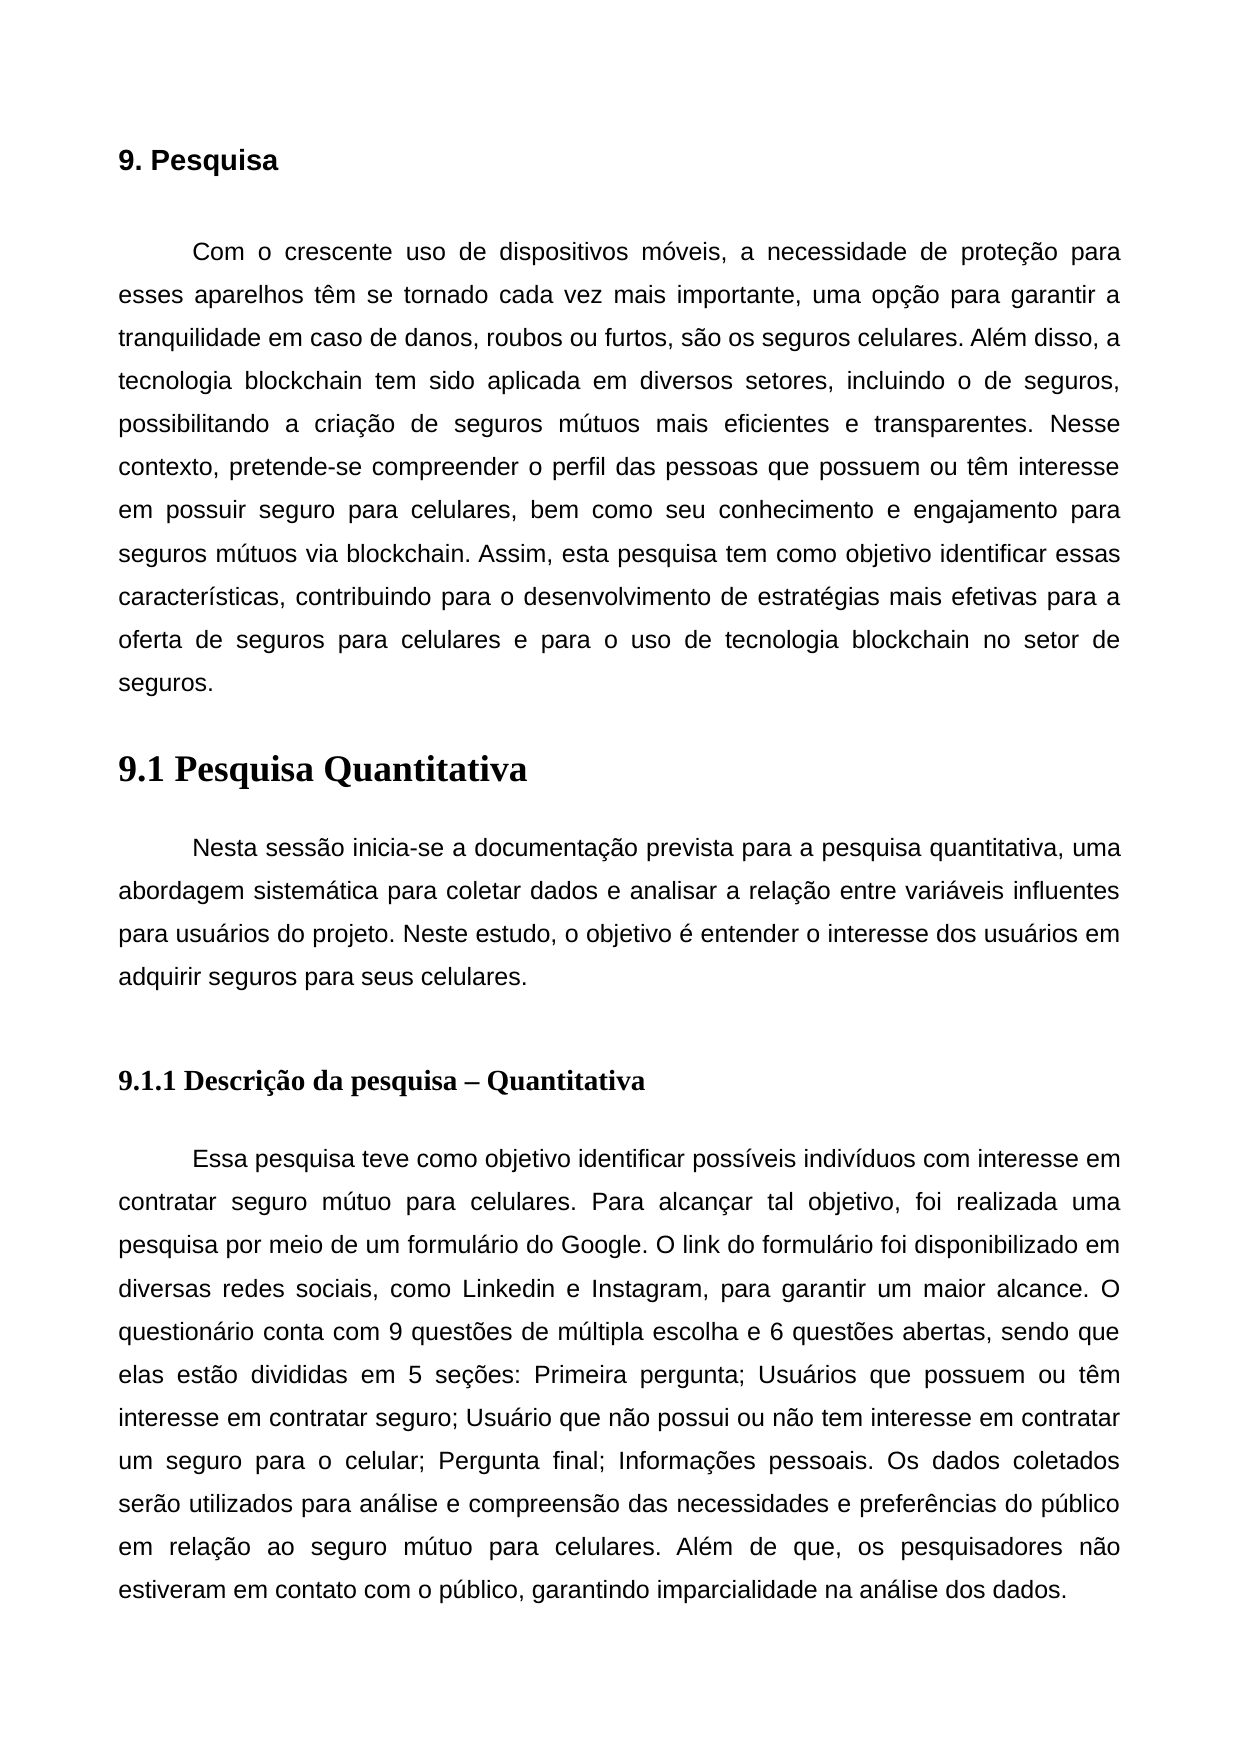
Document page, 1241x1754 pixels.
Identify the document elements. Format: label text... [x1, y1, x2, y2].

text Com o crescente uso de dispositivos móveis, a necessidade de proteção para esses aparelhos têm se tornado cada vez mais importante, uma opção para garantir a tranquilidade em caso de danos, roubos ou furtos, são os seguros celulares. Além disso, a tecnologia blockchain tem sido aplicada em diversos setores, incluindo o de seguros, possibilitando a criação de seguros mútuos mais eficientes e transparentes. Nesse contexto, pretende-se compreender o perfil das pessoas que possuem ou têm interesse em possuir seguro para celulares, bem como seu conhecimento e engajamento para seguros mútuos via blockchain. Assim, esta pesquisa tem como objetivo identificar essas características, contribuindo para o desenvolvimento de estratégias mais efetivas para a oferta de seguros para celulares e para o uso de tecnologia blockchain no setor de seguros. [118, 237, 1122, 697]
text Nesta sessão inicia-se a documentação prevista para a pesquisa quantitativa, uma abordagem sistemática para coletar dados e analisar a relação entre variáveis influentes para usuários do projeto. Neste estudo, o objetivo é entender o interesse dos usuários em adquirir seguros para seus celulares. [118, 833, 1122, 991]
subtitle 9. Pesquisa [118, 143, 1122, 177]
text Essa pesquisa teve como objetivo identificar possíveis indivíduos com interesse em contratar seguro mútuo para celulares. Para alcançar tal objetivo, foi realizada uma pesquisa por meio de um formulário do Google. O link do formulário foi disponibilizado em diversas redes sociais, como Linkedin e Instagram, para garantir um maior alcance. O questionário conta com 9 questões de múltipla escolha e 6 questões abertas, sendo que elas estão divididas em 5 seções: Primeira pergunta; Usuários que possuem ou têm interesse em contratar seguro; Usuário que não possui ou não tem interesse em contratar um seguro para o celular; Pergunta final; Informações pessoais. Os dados coletados serão utilizados para análise e compreensão das necessidades e preferências do público em relação ao seguro mútuo para celulares. Além de que, os pesquisadores não estiveram em contato com o público, garantindo imparcialidade na análise dos dados. [118, 1144, 1122, 1604]
subtitle 9.1.1 Descrição da pesquisa – Quantitativa [118, 1063, 1122, 1097]
subtitle 9.1 Pesquisa Quantitativa [118, 747, 1122, 833]
